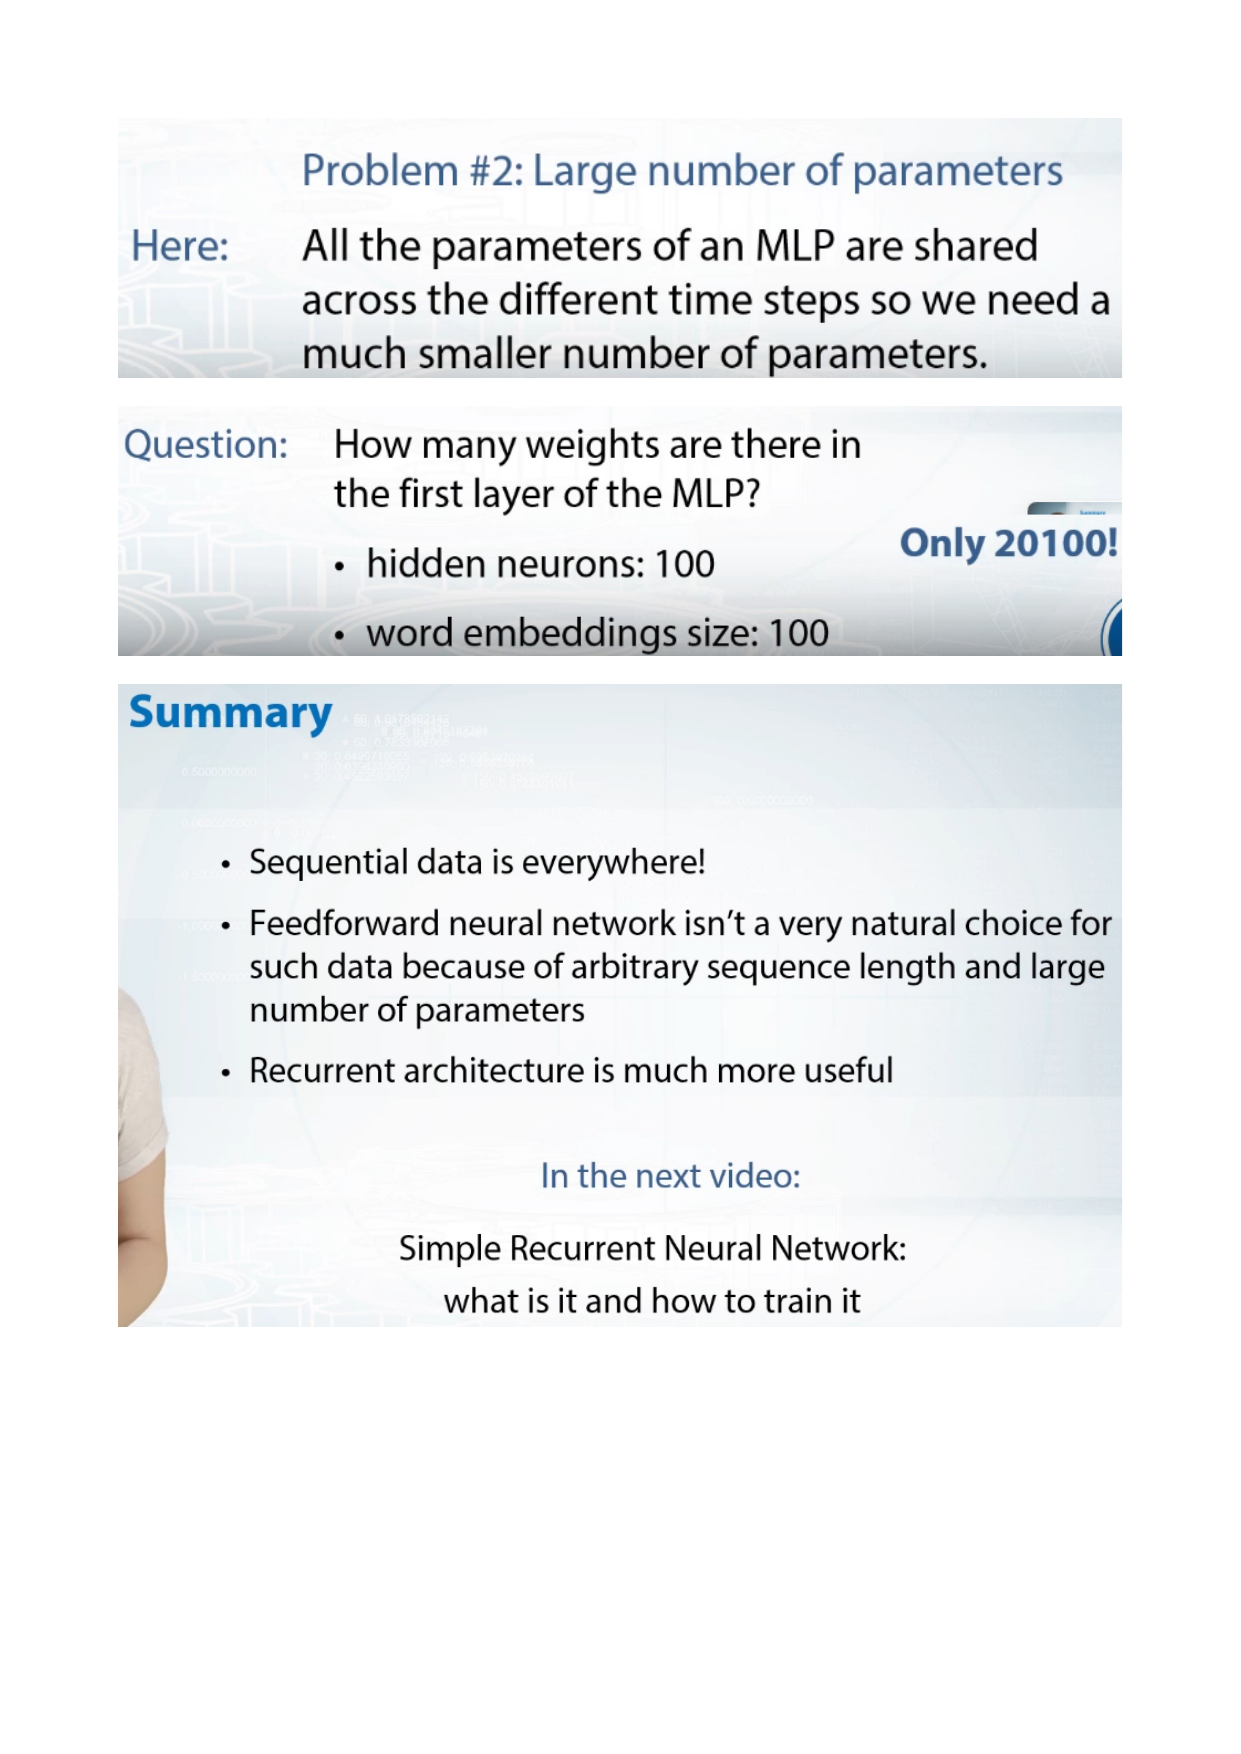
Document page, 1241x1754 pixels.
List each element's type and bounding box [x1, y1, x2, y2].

picture [118, 684, 1123, 1327]
picture [118, 118, 1123, 378]
picture [118, 406, 1123, 656]
